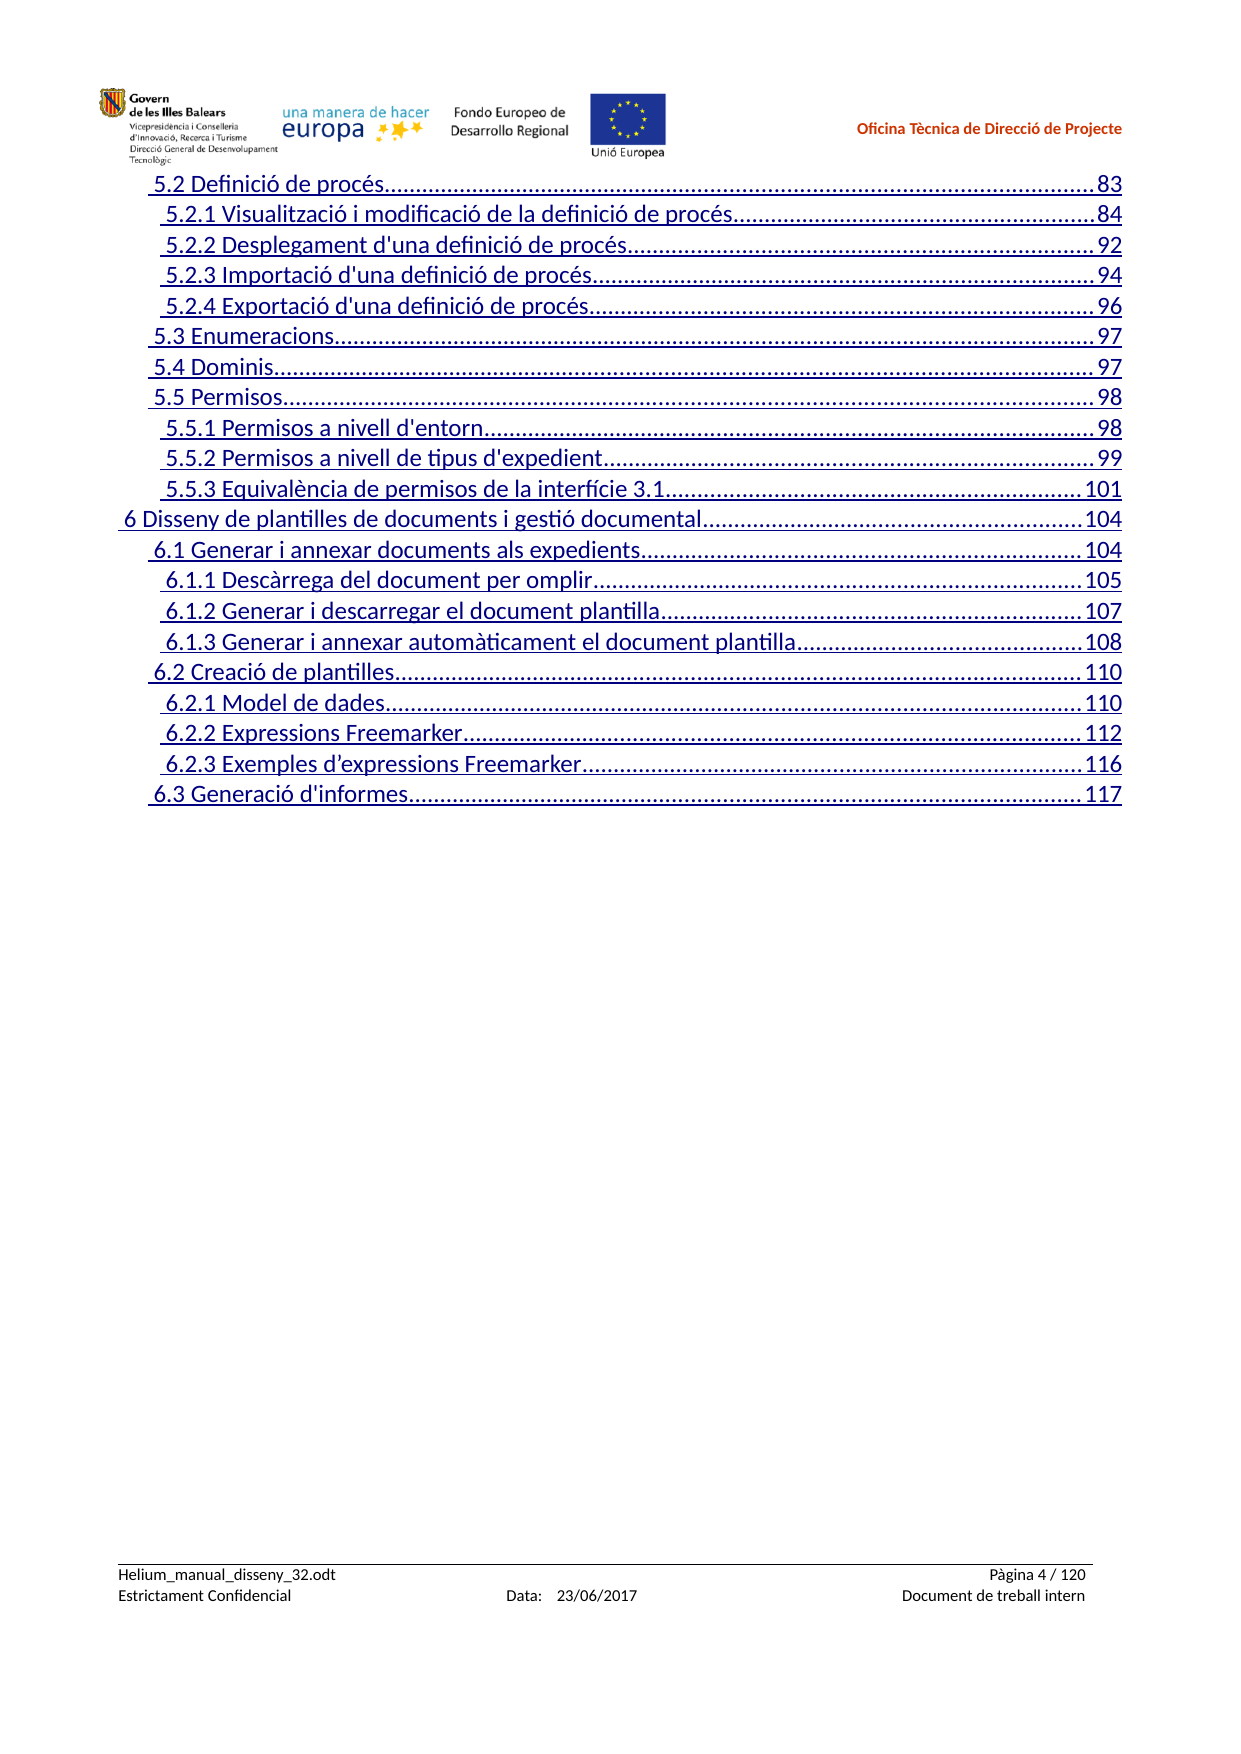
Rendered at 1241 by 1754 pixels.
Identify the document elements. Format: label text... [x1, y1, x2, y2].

text 5.2.2 Desplegament d'una definició de procés 92 [160, 229, 1122, 255]
text 5.2.1 Visualització i modificació de la definició de procés 84 [160, 198, 1122, 224]
text 5.3 Enumeracions 97 [148, 321, 1122, 346]
text 5.5 Permisos 98 [148, 382, 1122, 408]
text 6.1 Generar i annexar documents als expedients 104 [148, 534, 1122, 560]
text 5.5.3 Equivalència de permisos de la interfície 3.1 101 [160, 473, 1122, 499]
text 6.2 Creació de plantilles 110 [148, 656, 1122, 682]
text 6.1.3 Generar i annexar automàticament el document plantilla 108 [160, 626, 1122, 652]
text 5.4 Dominis 97 [148, 351, 1122, 377]
text 6.2.2 Expressions Freemarker 112 [160, 717, 1122, 743]
text 6.2.1 Model de dades 110 [160, 687, 1122, 713]
text 6 Disseny de plantilles de documents i gestió documental 104 [118, 504, 1122, 530]
text 6.1.1 Descàrrega del document per omplir 105 [160, 565, 1122, 591]
text 5.2.3 Importació d'una definició de procés 94 [160, 259, 1122, 285]
text 6.1.2 Generar i descarregar el document plantilla 107 [160, 595, 1122, 621]
text 6.2.3 Exemples d’expressions Freemarker 116 [160, 748, 1122, 774]
text 5.5.1 Permisos a nivell d'entorn 98 [160, 412, 1122, 438]
text 5.5.2 Permisos a nivell de tipus d'expedient 99 [160, 443, 1122, 469]
text 5.2.4 Exportació d'una definició de procés 96 [160, 290, 1122, 316]
text 6.3 Generació d'informes 117 [148, 778, 1122, 804]
text 5.2 Definició de procés 83 [148, 168, 1122, 194]
picture [99, 87, 668, 166]
